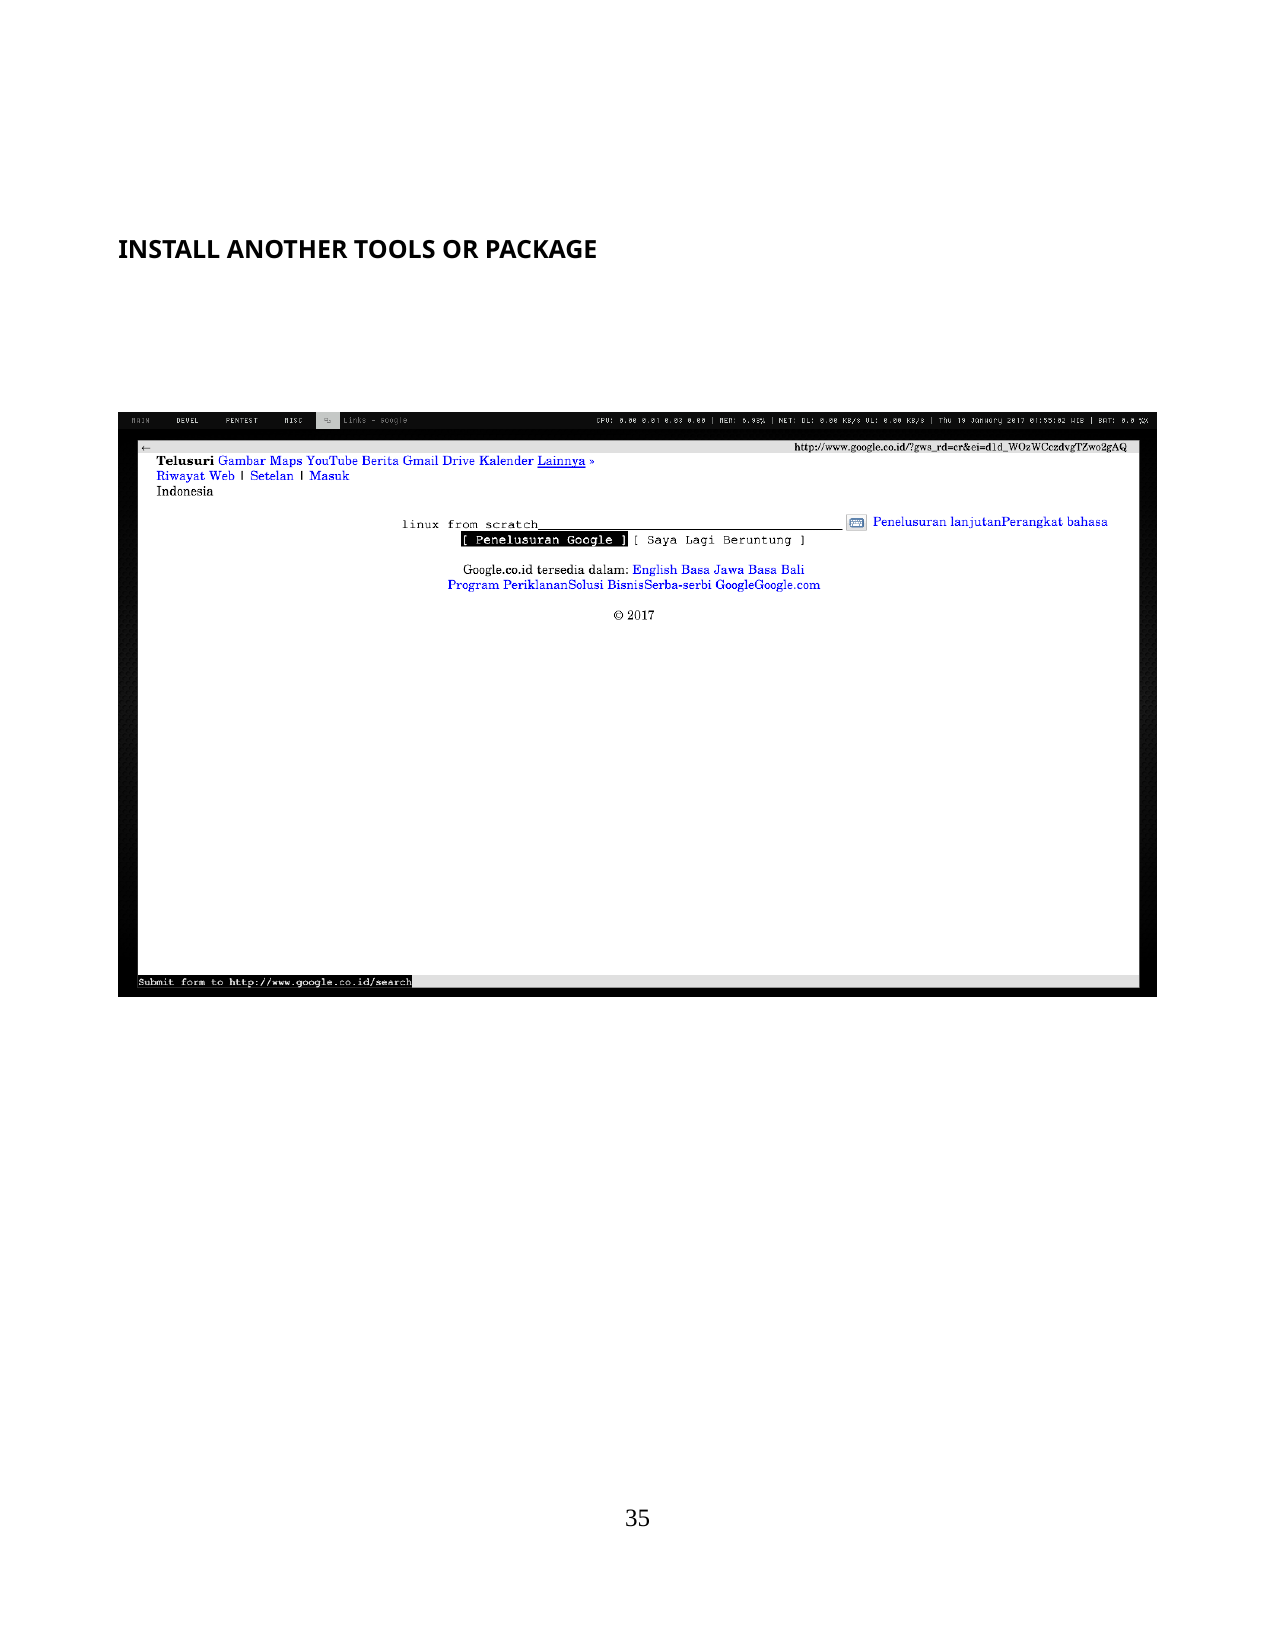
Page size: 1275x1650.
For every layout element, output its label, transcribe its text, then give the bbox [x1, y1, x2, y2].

text INSTALL ANOTHER TOOLS OR PACKAGE [118, 231, 1157, 266]
picture [118, 412, 1157, 997]
